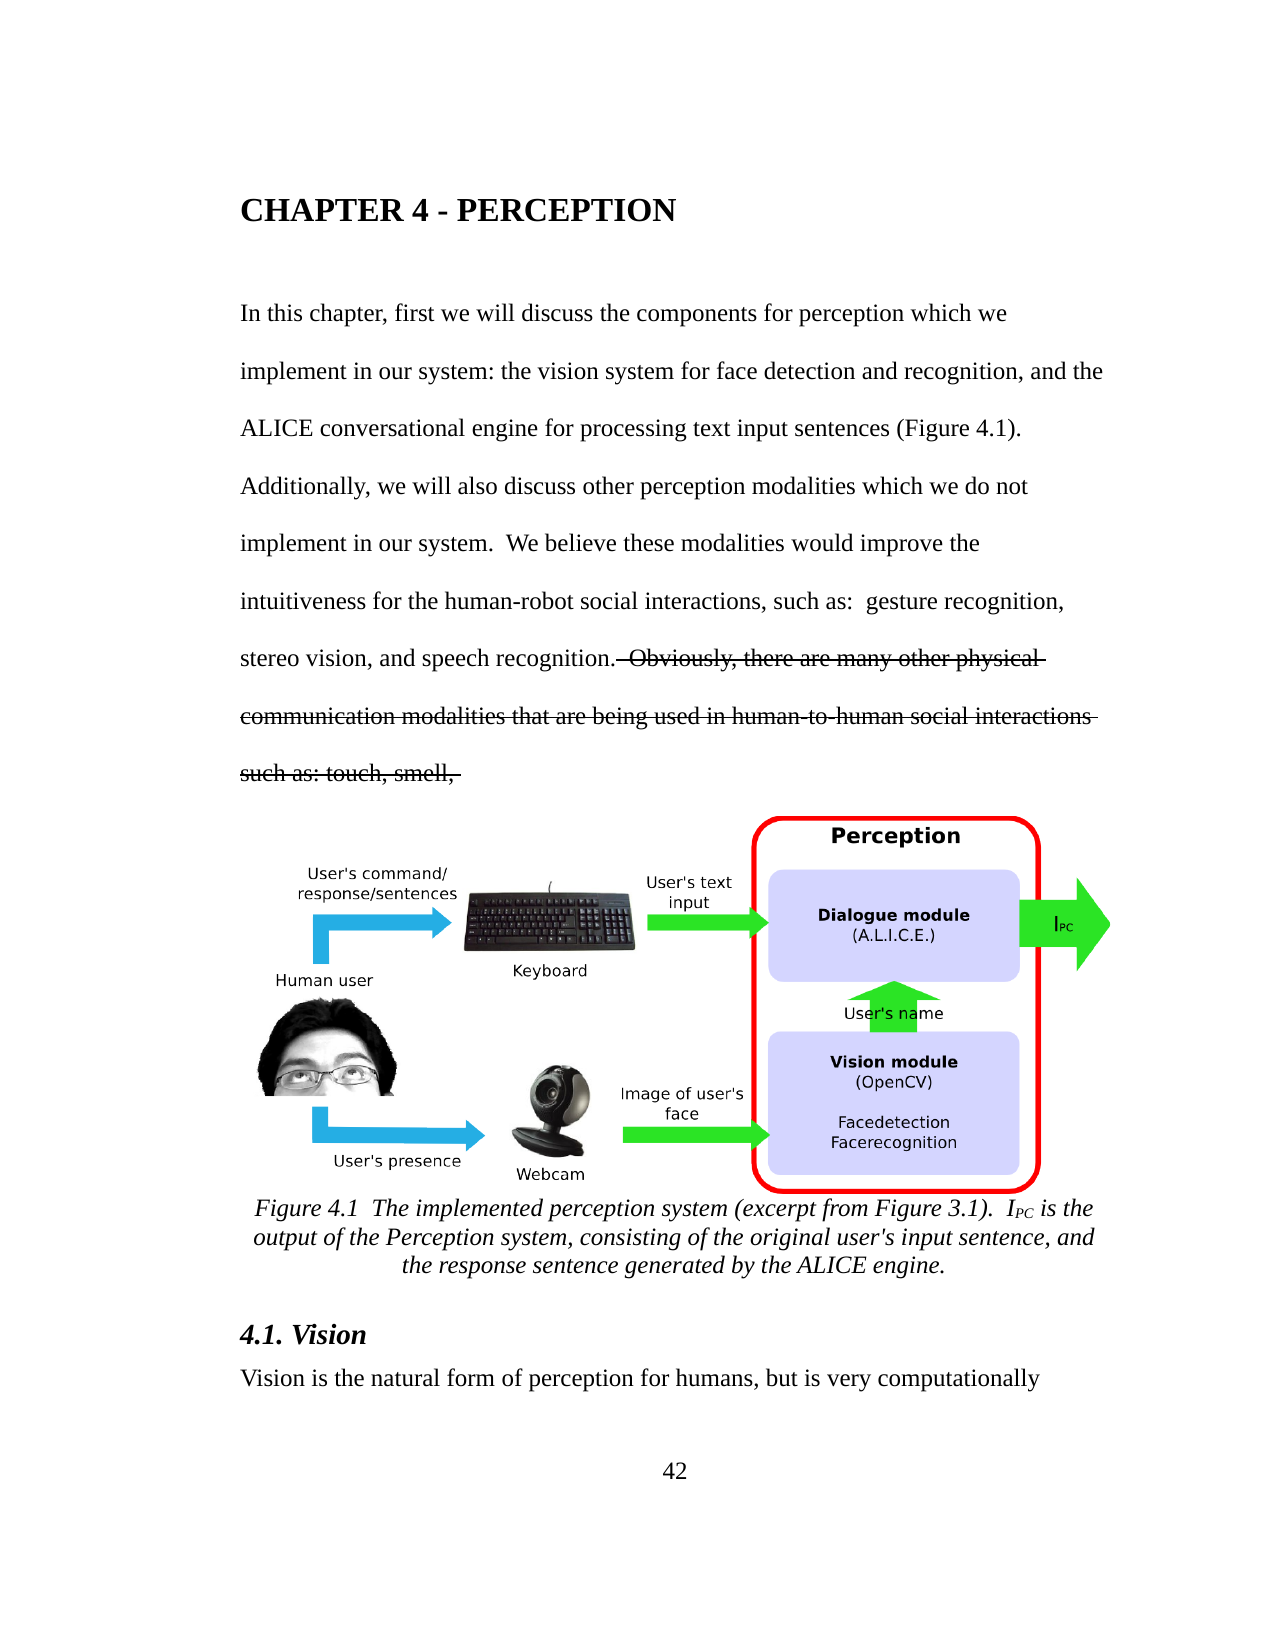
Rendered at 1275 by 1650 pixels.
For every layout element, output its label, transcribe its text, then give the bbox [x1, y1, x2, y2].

subtitle CHAPTER 4 - PERCEPTION [240, 190, 1110, 228]
text Vision is the natural form of perception for humans, but is very computationally [240, 1363, 1110, 1392]
subtitle 4.1. Vision [240, 1317, 1110, 1350]
text In this chapter, first we will discuss the components for perception which we implement in our system: the vision system for face detection and recognition, and the ALICE conversational engine for processing text input sentences (Figure 4.1). Additionally, we will also discuss other perception modalities which we do not implement in our system. We believe these modalities would improve the intuitiveness for the human-robot social interactions, such as: gesture recognition, stereo vision, and speech recognition. Obviously, there are many other physical communication modalities that are being used in human-to-human social interactions such as: touch, smell, [240, 298, 1110, 787]
picture [239, 816, 1111, 1194]
text Figure 4.1 The implemented perception system (excerpt from Figure 3.1). IPC is the output of the Perception system, consisting of the original user's input sentence, and the response sentence generated by the ALICE engine. [240, 1194, 1110, 1279]
